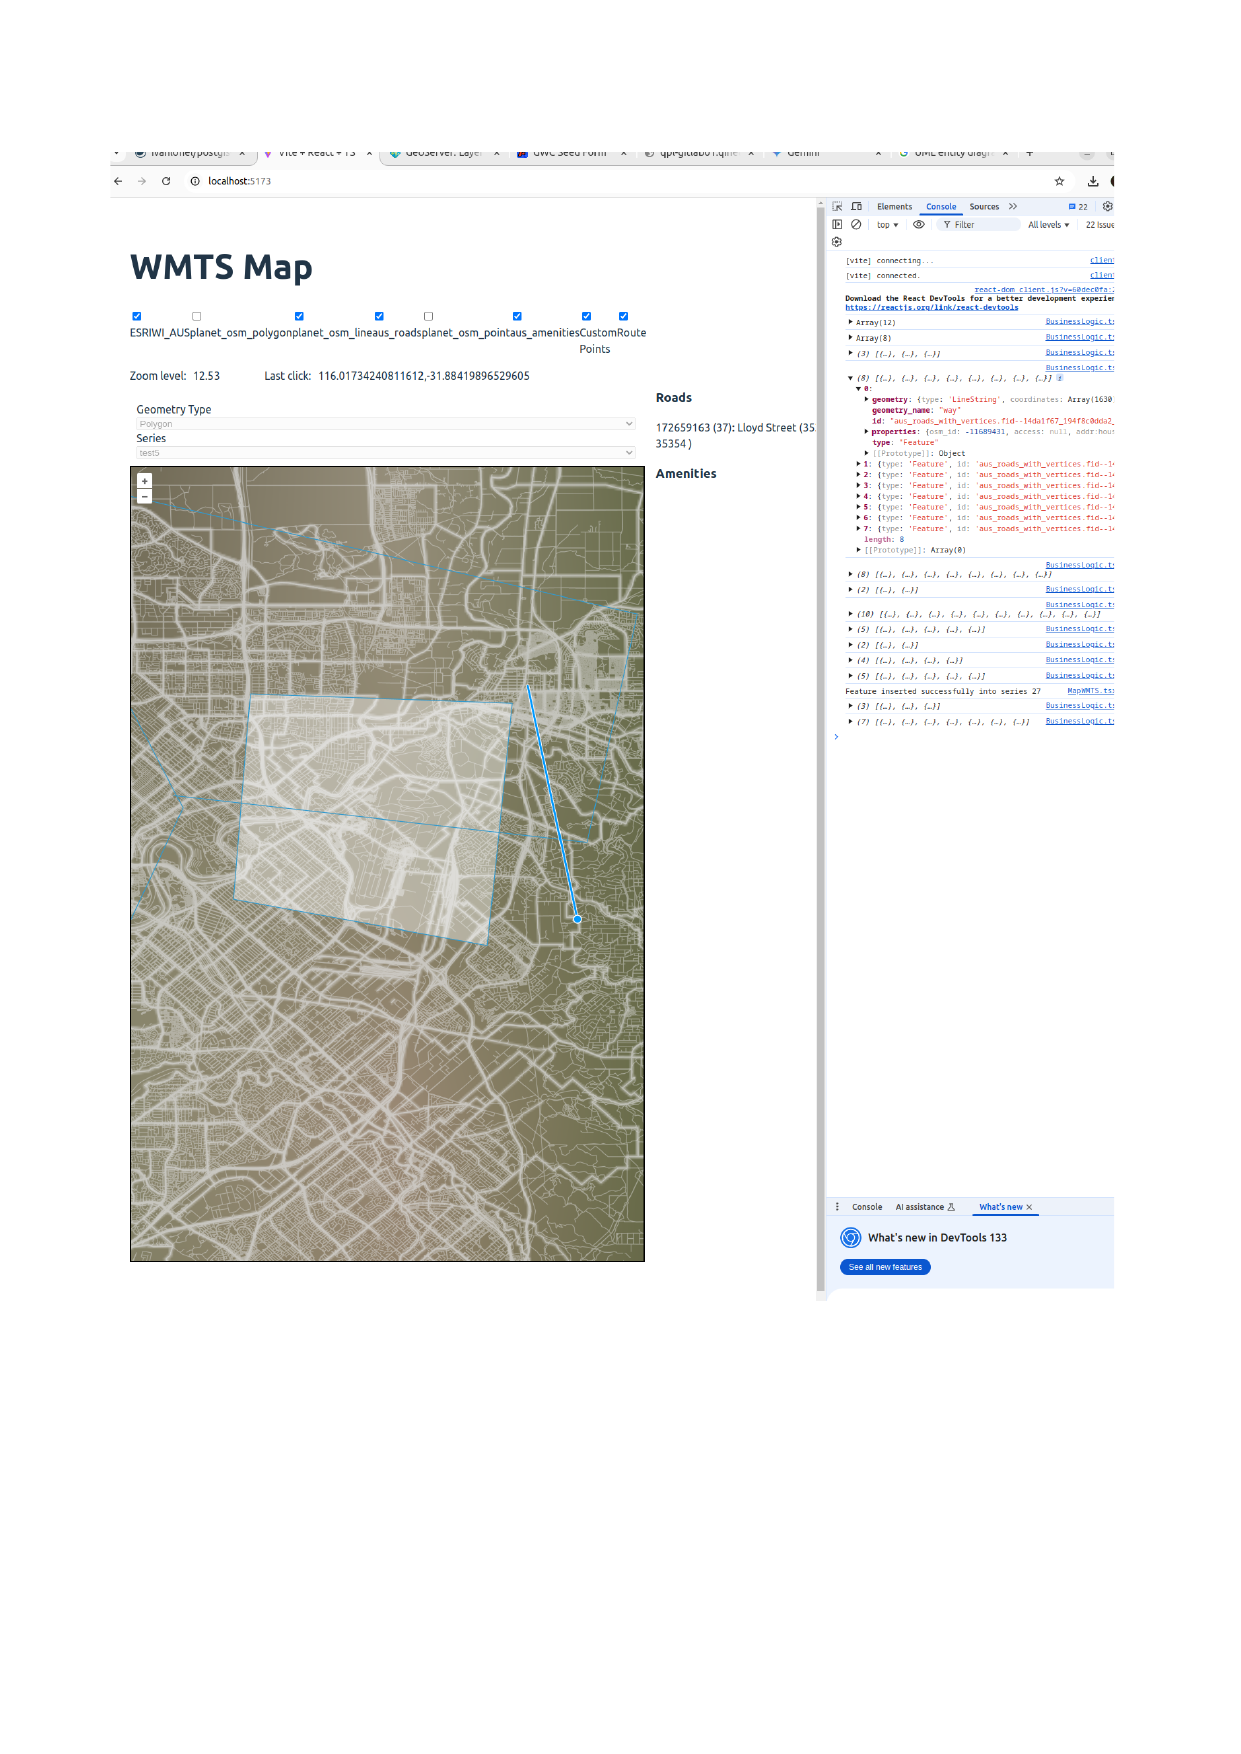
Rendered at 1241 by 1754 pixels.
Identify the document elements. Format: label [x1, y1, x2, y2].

picture [110, 152, 1115, 1301]
